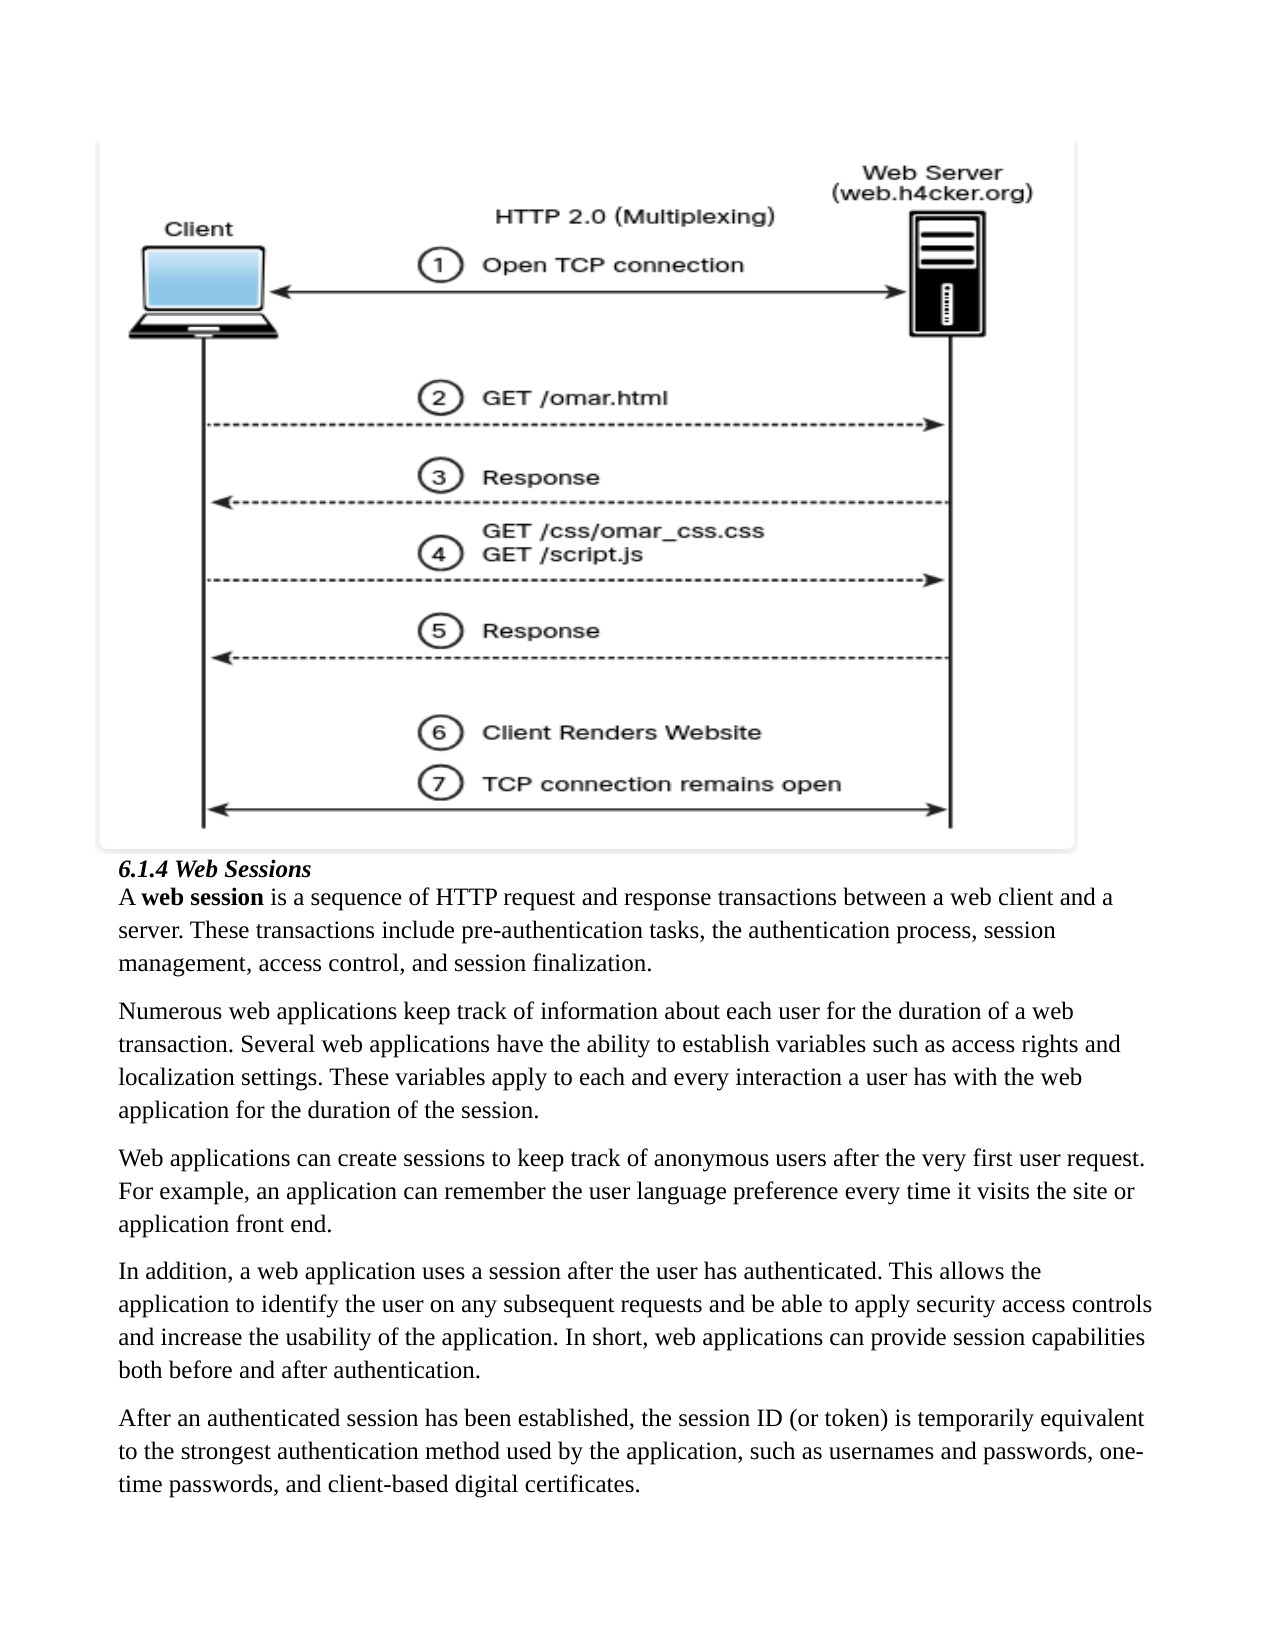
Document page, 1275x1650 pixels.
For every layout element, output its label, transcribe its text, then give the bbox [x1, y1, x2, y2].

text In addition, a web application uses a session after the user has authenticated. This allows the application to identify the user on any subsequent requests and be able to apply security access controls and increase the usability of the application. In short, web applications can provide session capabilities both before and after authentication. [118, 1256, 1157, 1384]
text After an authenticated session has been established, the session ID (or token) is temporarily equivalent to the strongest authentication method used by the application, such as usernames and passwords, one-time passwords, and client-based digital certificates. [118, 1403, 1157, 1498]
text Numerous web applications keep track of information about each user for the duration of a web transaction. Several web applications have the ability to establish variables such as access rights and localization settings. These variables apply to each and every interaction a user has with the web application for the duration of the session. [118, 996, 1157, 1124]
text Web applications can create sessions to keep track of anonymous users after the very first user request. For example, an application can remember the user language preference every time it visits the site or application front end. [118, 1143, 1157, 1237]
text 6.1.4 Web Sessions [118, 118, 1157, 882]
text A web session is a sequence of HTTP request and response transactions between a web client and a server. These transactions include pre-authentication tasks, the authentication process, session management, access control, and session finalization. [118, 882, 1157, 977]
picture [95, 141, 1078, 854]
